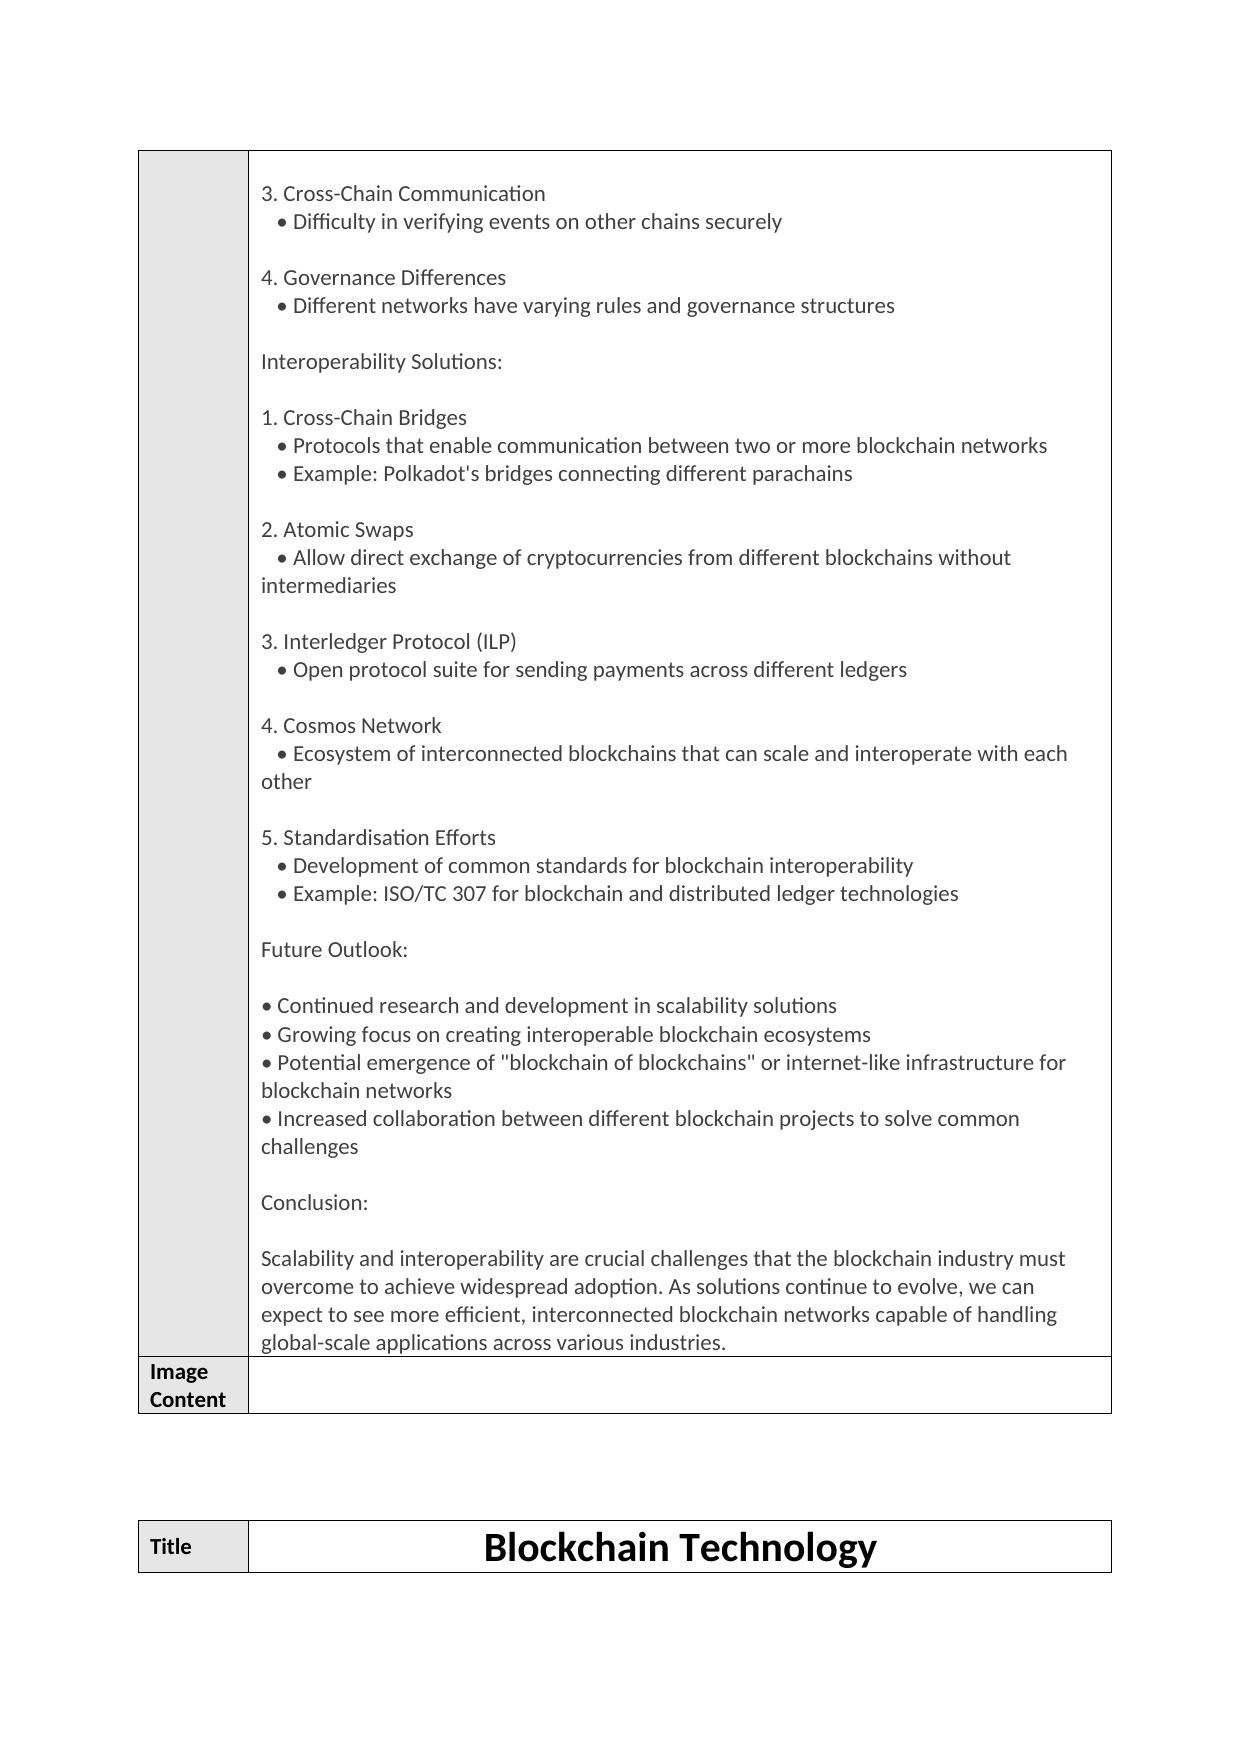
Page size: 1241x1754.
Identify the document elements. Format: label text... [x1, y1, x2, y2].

table_cell Image Content [139, 1357, 248, 1413]
table_cell [249, 1357, 1111, 1413]
table_header Blockchain Technology [249, 1521, 1111, 1572]
table_cell 3. Cross-Chain Communication • Difficulty in verifying events on other chains securely 4. Governance Differences • Different networks have varying rules and governance structures Interoperability Solutions: 1. Cross-Chain Bridges • Protocols that enable communication between two or more blockchain networks • Example: Polkadot's bridges connecting different parachains 2. Atomic Swaps • Allow direct exchange of cryptocurrencies from different blockchains without intermediaries 3. Interledger Protocol (ILP) • Open protocol suite for sending payments across different ledgers 4. Cosmos Network • Ecosystem of interconnected blockchains that can scale and interoperate with each other 5. Standardisation Efforts • Development of common standards for blockchain interoperability • Example: ISO/TC 307 for blockchain and distributed ledger technologies Future Outlook: • Continued research and development in scalability solutions • Growing focus on creating interoperable blockchain ecosystems • Potential emergence of "blockchain of blockchains" or internet-like infrastructure for blockchain networks • Increased collaboration between different blockchain projects to solve common challenges Conclusion: Scalability and interoperability are crucial challenges that the blockchain industry must overcome to achieve widespread adoption. As solutions continue to evolve, we can expect to see more efficient, interconnected blockchain networks capable of handling global-scale applications across various industries. [249, 151, 1111, 1356]
table_cell [139, 151, 248, 1356]
table_header Title [139, 1521, 248, 1572]
